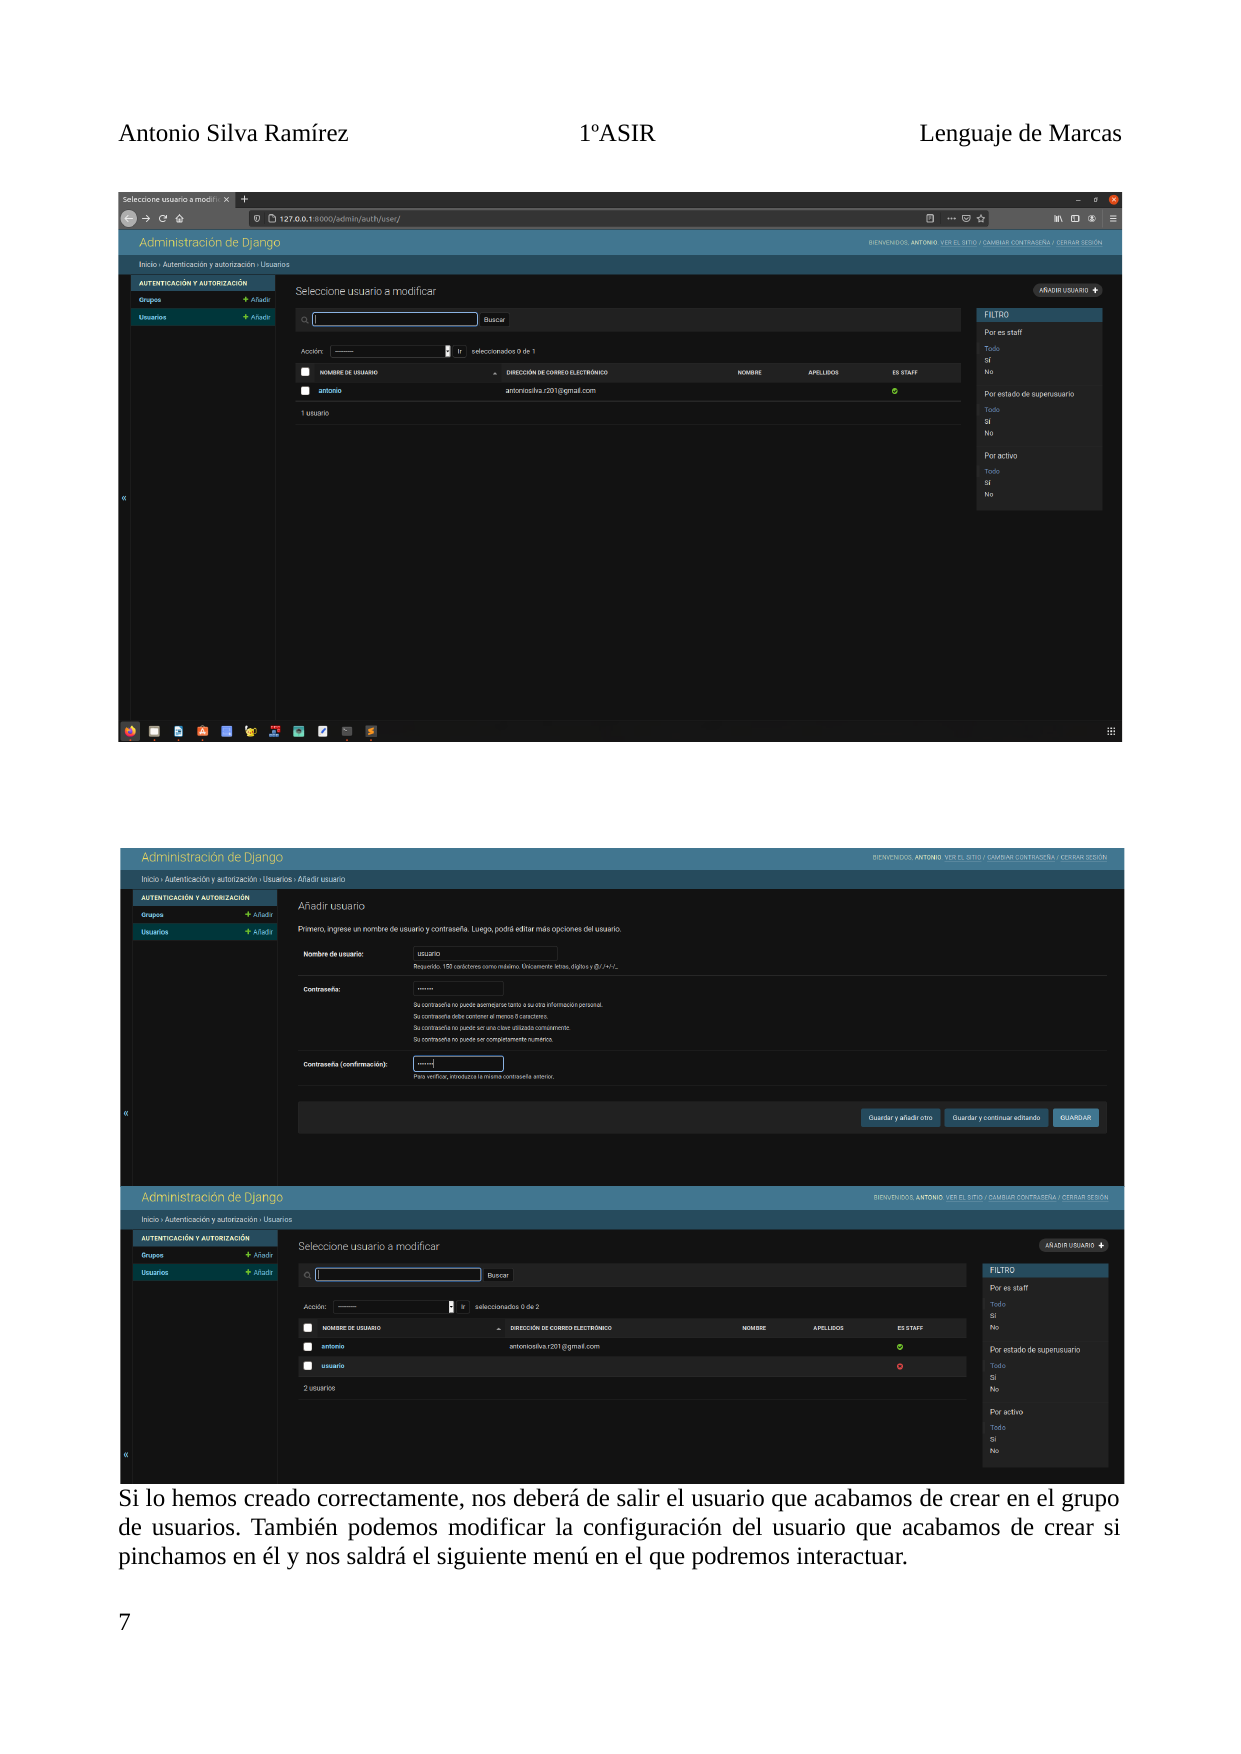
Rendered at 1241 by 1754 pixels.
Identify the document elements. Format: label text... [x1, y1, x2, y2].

picture [120, 848, 1125, 1484]
picture [118, 192, 1123, 742]
text Si lo hemos creado correctamente, nos deberá de salir el usuario que acabamos de crear en el grupo de usuarios. También podemos modificar la configuración del usuario que acabamos de crear si pinchamos en él y nos saldrá el siguiente menú en el que podremos interactuar. [118, 828, 1122, 1569]
